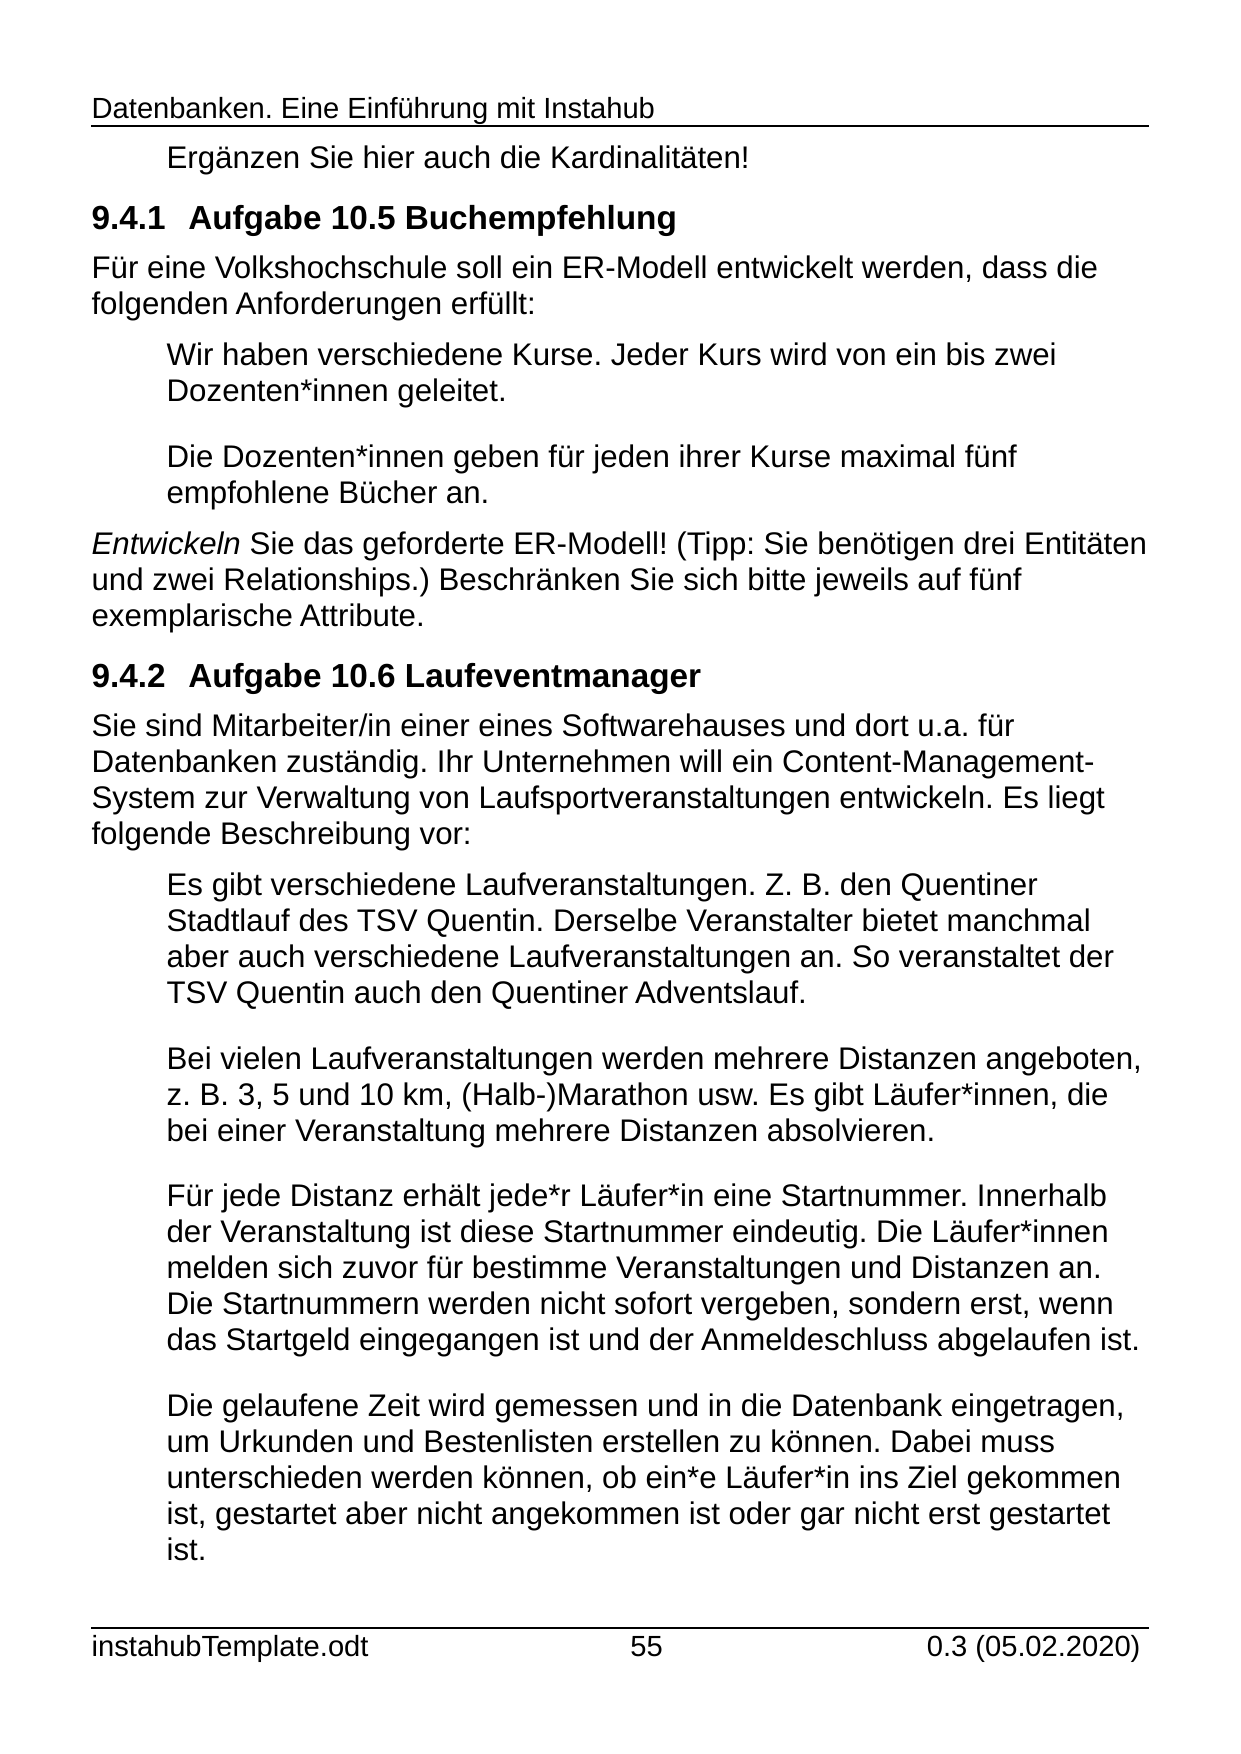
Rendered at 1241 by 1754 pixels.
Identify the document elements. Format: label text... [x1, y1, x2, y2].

subtitle Aufgabe 10.5 Buchempfehlung [91, 198, 1149, 237]
text Wir haben verschiedene Kurse. Jeder Kurs wird von ein bis zwei Dozenten*innen geleitet. [166, 336, 1149, 408]
text Sie sind Mitarbeiter/in einer eines Softwarehauses und dort u.a. für Datenbanken zuständig. Ihr Unternehmen will ein Content-Management-System zur Verwaltung von Laufsportveranstaltungen entwickeln. Es liegt folgende Beschreibung vor: [91, 707, 1149, 851]
text Es gibt verschiedene Laufveranstaltungen. Z. B. den Quentiner Stadtlauf des TSV Quentin. Derselbe Veranstalter bietet manchmal aber auch verschiedene Laufveranstaltungen an. So veranstaltet der TSV Quentin auch den Quentiner Adventslauf. [166, 866, 1149, 1010]
text Die Dozenten*innen geben für jeden ihrer Kurse maximal fünf empfohlene Bücher an. [166, 438, 1149, 510]
list Ergänzen Sie hier auch die Kardinalitäten! [129, 139, 1149, 175]
text Für eine Volkshochschule soll ein ER-Modell entwickelt werden, dass die folgenden Anforderungen erfüllt: [91, 249, 1149, 321]
text Bei vielen Laufveranstaltungen werden mehrere Distanzen angeboten, z. B. 3, 5 und 10 km, (Halb-)Marathon usw. Es gibt Läufer*innen, die bei einer Veranstaltung mehrere Distanzen absolvieren. [166, 1040, 1149, 1147]
text Für jede Distanz erhält jede*r Läufer*in eine Startnummer. Innerhalb der Veranstaltung ist diese Startnummer eindeutig. Die Läufer*innen melden sich zuvor für bestimme Veranstaltungen und Distanzen an. Die Startnummern werden nicht sofort vergeben, sondern erst, wenn das Startgeld eingegangen ist und der Anmeldeschluss abgelaufen ist. [166, 1177, 1149, 1357]
subtitle Aufgabe 10.6 Laufeventmanager [91, 656, 1149, 695]
text Entwickeln Sie das geforderte ER-Modell! (Tipp: Sie benötigen drei Entitäten und zwei Relationships.) Beschränken Sie sich bitte jeweils auf fünf exemplarische Attribute. [91, 525, 1149, 633]
text Die gelaufene Zeit wird gemessen und in die Datenbank eingetragen, um Urkunden und Bestenlisten erstellen zu können. Dabei muss unterschieden werden können, ob ein*e Läufer*in ins Ziel gekommen ist, gestartet aber nicht angekommen ist oder gar nicht erst gestartet ist. [166, 1387, 1149, 1567]
